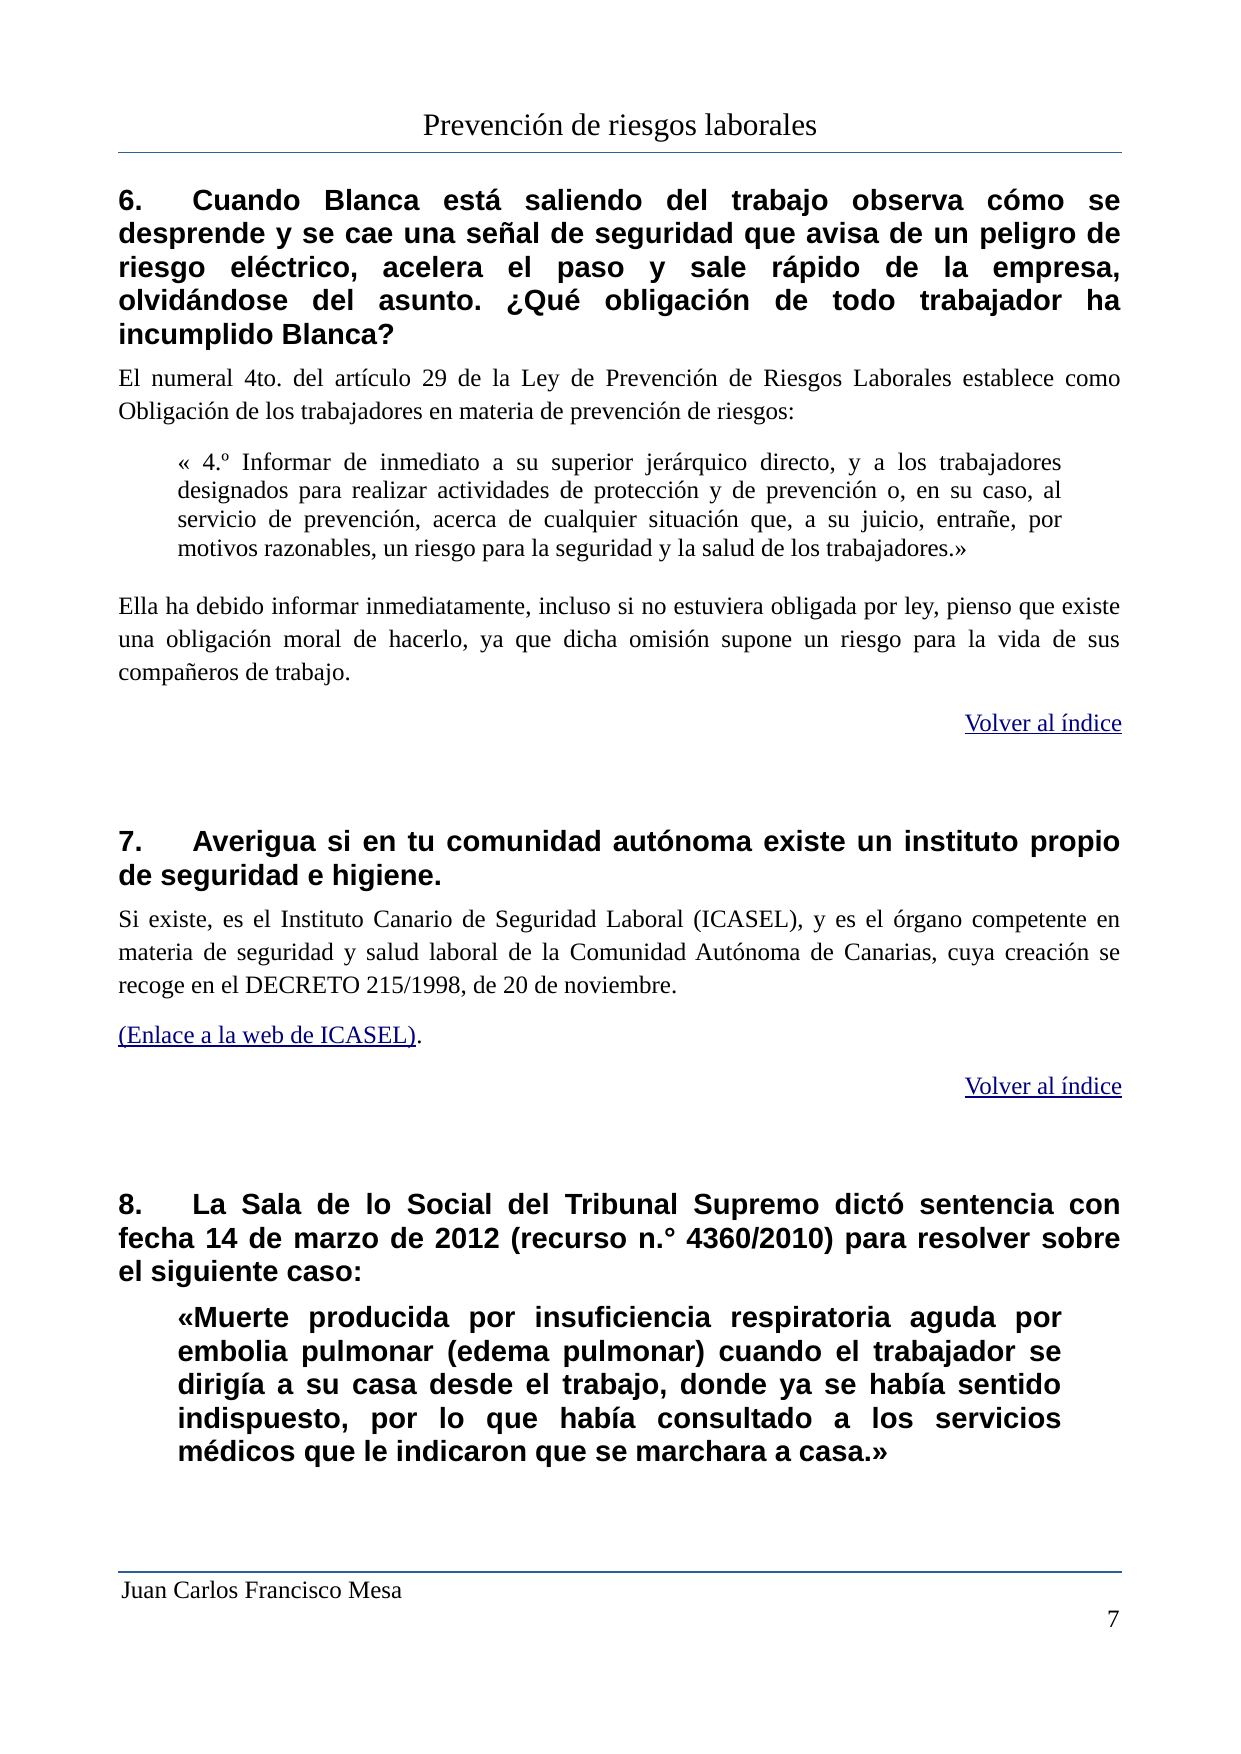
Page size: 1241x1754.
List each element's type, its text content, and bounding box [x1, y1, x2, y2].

text Ella ha debido informar inmediatamente, incluso si no estuviera obligada por ley, pienso que existe una obligación moral de hacerlo, ya que dicha omisión supone un riesgo para la vida de sus compañeros de trabajo. [118, 591, 1122, 686]
text «Muerte producida por insuficiencia respiratoria aguda por embolia pulmonar (edema pulmonar) cuando el trabajador se dirigía a su casa desde el trabajo, donde ya se había sentido indispuesto, por lo que había consultado a los servicios médicos que le indicaron que se marchara a casa.» [177, 1300, 1063, 1468]
text Volver al índice [118, 708, 1122, 737]
text Si existe, es el Instituto Canario de Seguridad Laboral (ICASEL), y es el órgano competente en materia de seguridad y salud laboral de la Comunidad Autónoma de Canarias, cuya creación se recoge en el DECRETO 215/1998, de 20 de noviembre. [118, 904, 1122, 998]
subtitle La Sala de lo Social del Tribunal Supremo dictó sentencia con fecha 14 de marzo de 2012 (recurso n.° 4360/2010) para resolver sobre el siguiente caso: [118, 1187, 1122, 1288]
subtitle Averigua si en tu comunidad autónoma existe un instituto propio de seguridad e higiene. [118, 824, 1122, 891]
text (Enlace a la web de ICASEL). [118, 1020, 1122, 1049]
text Volver al índice [118, 1071, 1122, 1100]
text « 4.º Informar de inmediato a su superior jerárquico directo, y a los trabajadores designados para realizar actividades de protección y de prevención o, en su caso, al servicio de prevención, acerca de cualquier situación que, a su juicio, entrañe, por motivos razonables, un riesgo para la seguridad y la salud de los trabajadores.» [177, 447, 1063, 562]
text El numeral 4to. del artículo 29 de la Ley de Prevención de Riesgos Laborales establece como Obligación de los trabajadores en materia de prevención de riesgos: [118, 363, 1122, 425]
subtitle Cuando Blanca está saliendo del trabajo observa cómo se desprende y se cae una señal de seguridad que avisa de un peligro de riesgo eléctrico, acelera el paso y sale rápido de la empresa, olvidándose del asunto. ¿Qué obligación de todo trabajador ha incumplido Blanca? [118, 183, 1122, 351]
